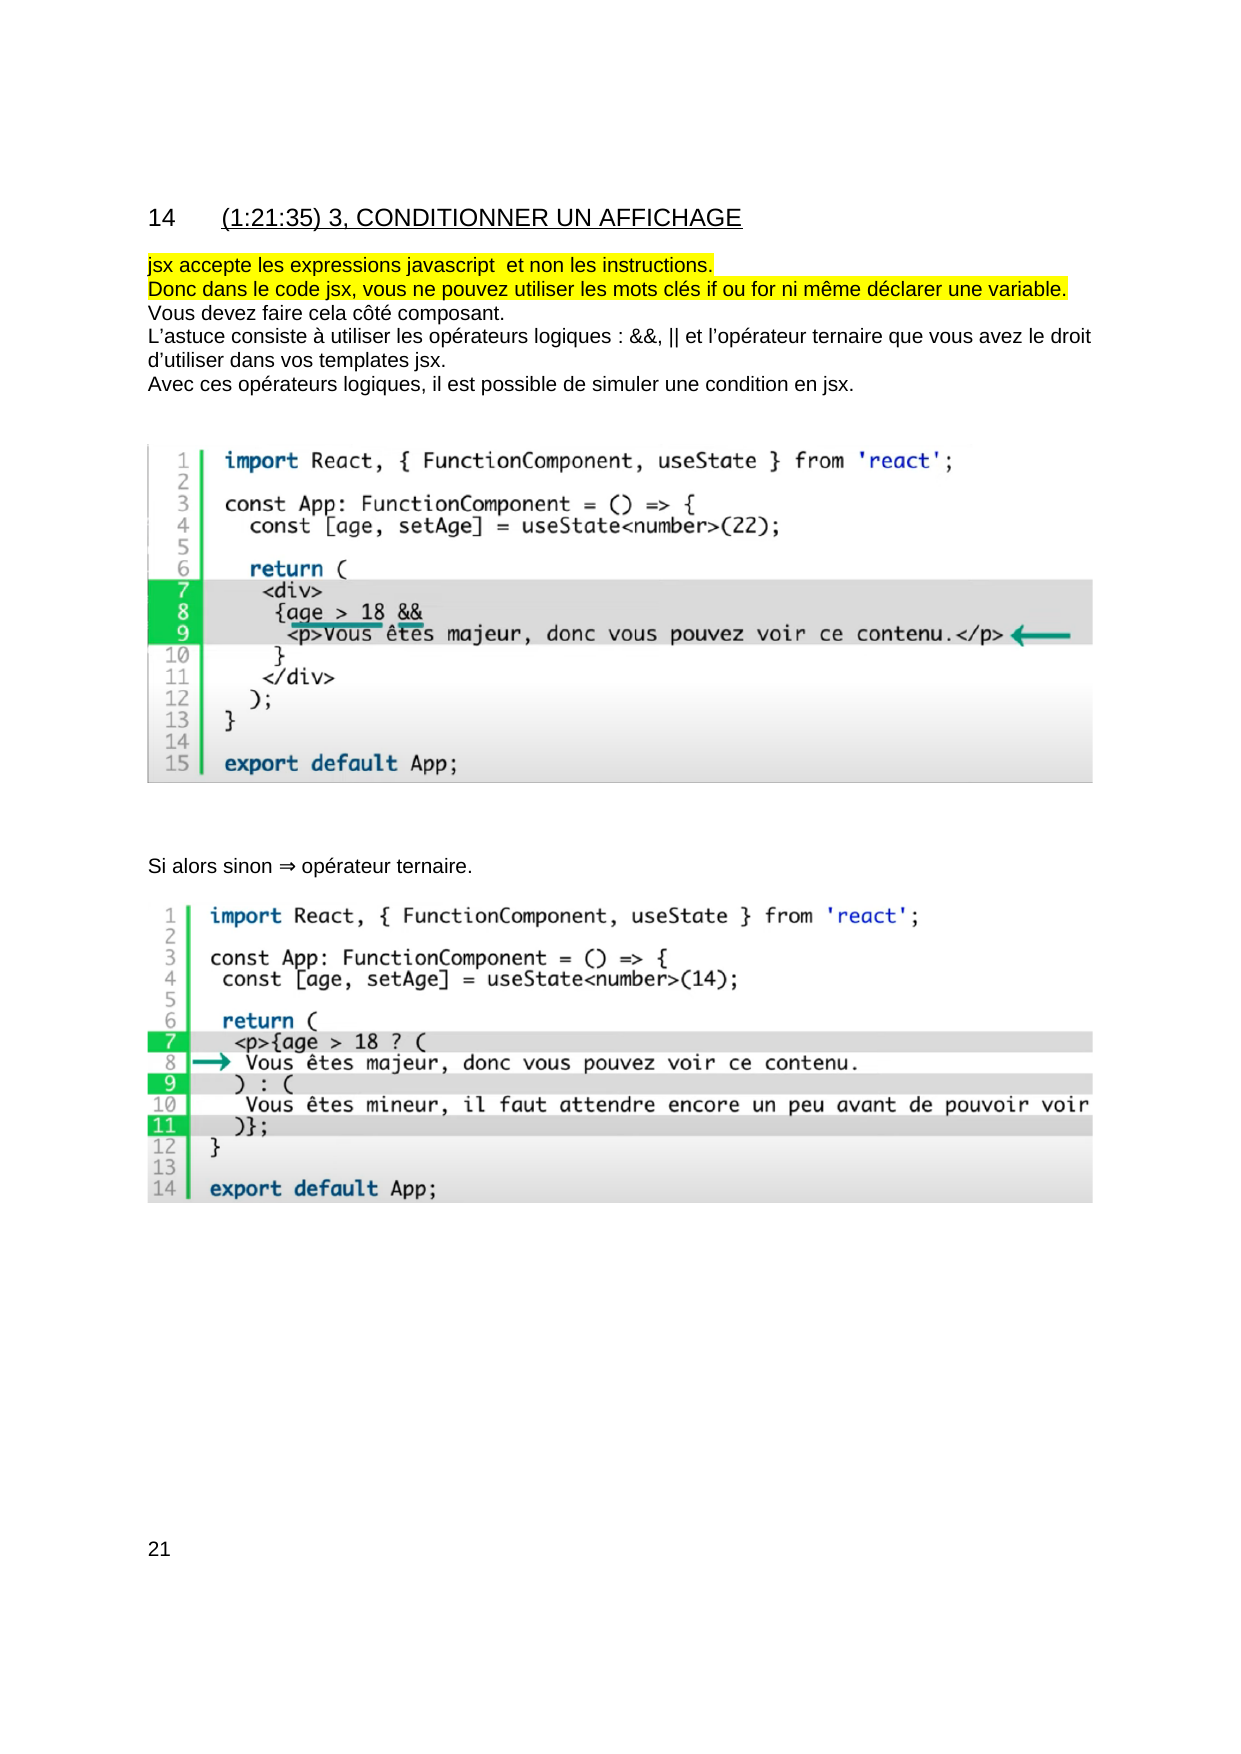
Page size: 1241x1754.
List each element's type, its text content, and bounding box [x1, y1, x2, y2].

text jsx accepte les expressions javascript et non les instructions. [148, 252, 1093, 276]
picture [147, 444, 1093, 783]
text Donc dans le code jsx, vous ne pouvez utiliser les mots clés if ou for ni même déclarer une variable. [148, 276, 1093, 300]
text L’astuce consiste à utiliser les opérateurs logiques : &&, || et l’opérateur ternaire que vous avez le droit d’utiliser dans vos templates jsx. [148, 324, 1093, 372]
text Si alors sinon ⇒ opérateur ternaire. [148, 854, 1093, 878]
text Vous devez faire cela côté composant. [148, 300, 1093, 324]
picture [147, 902, 1093, 1203]
text Avec ces opérateurs logiques, il est possible de simuler une condition en jsx. [148, 372, 1093, 396]
subtitle (1:21:35) 3, Conditionner un affichage [148, 203, 1093, 232]
